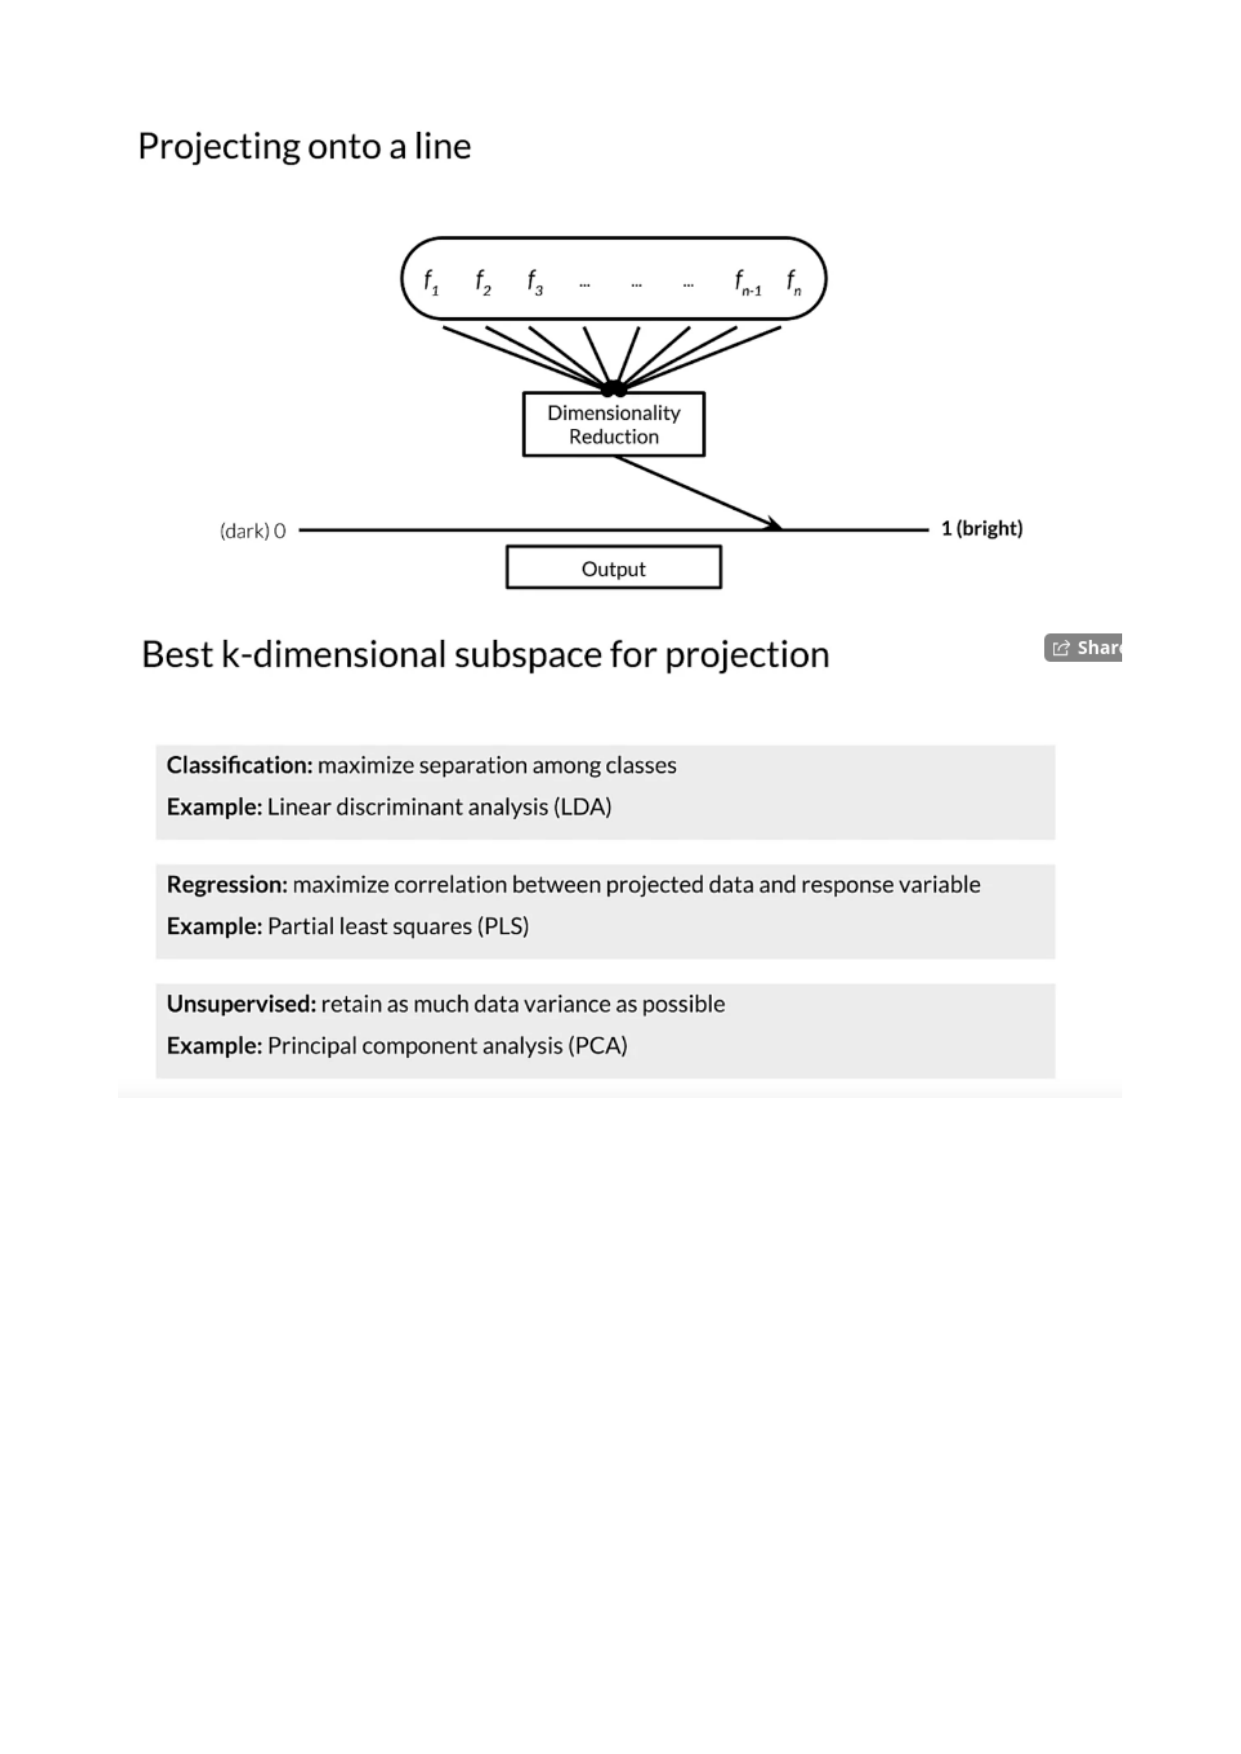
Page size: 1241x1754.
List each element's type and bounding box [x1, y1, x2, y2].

picture [118, 118, 1123, 603]
picture [118, 631, 1123, 1098]
